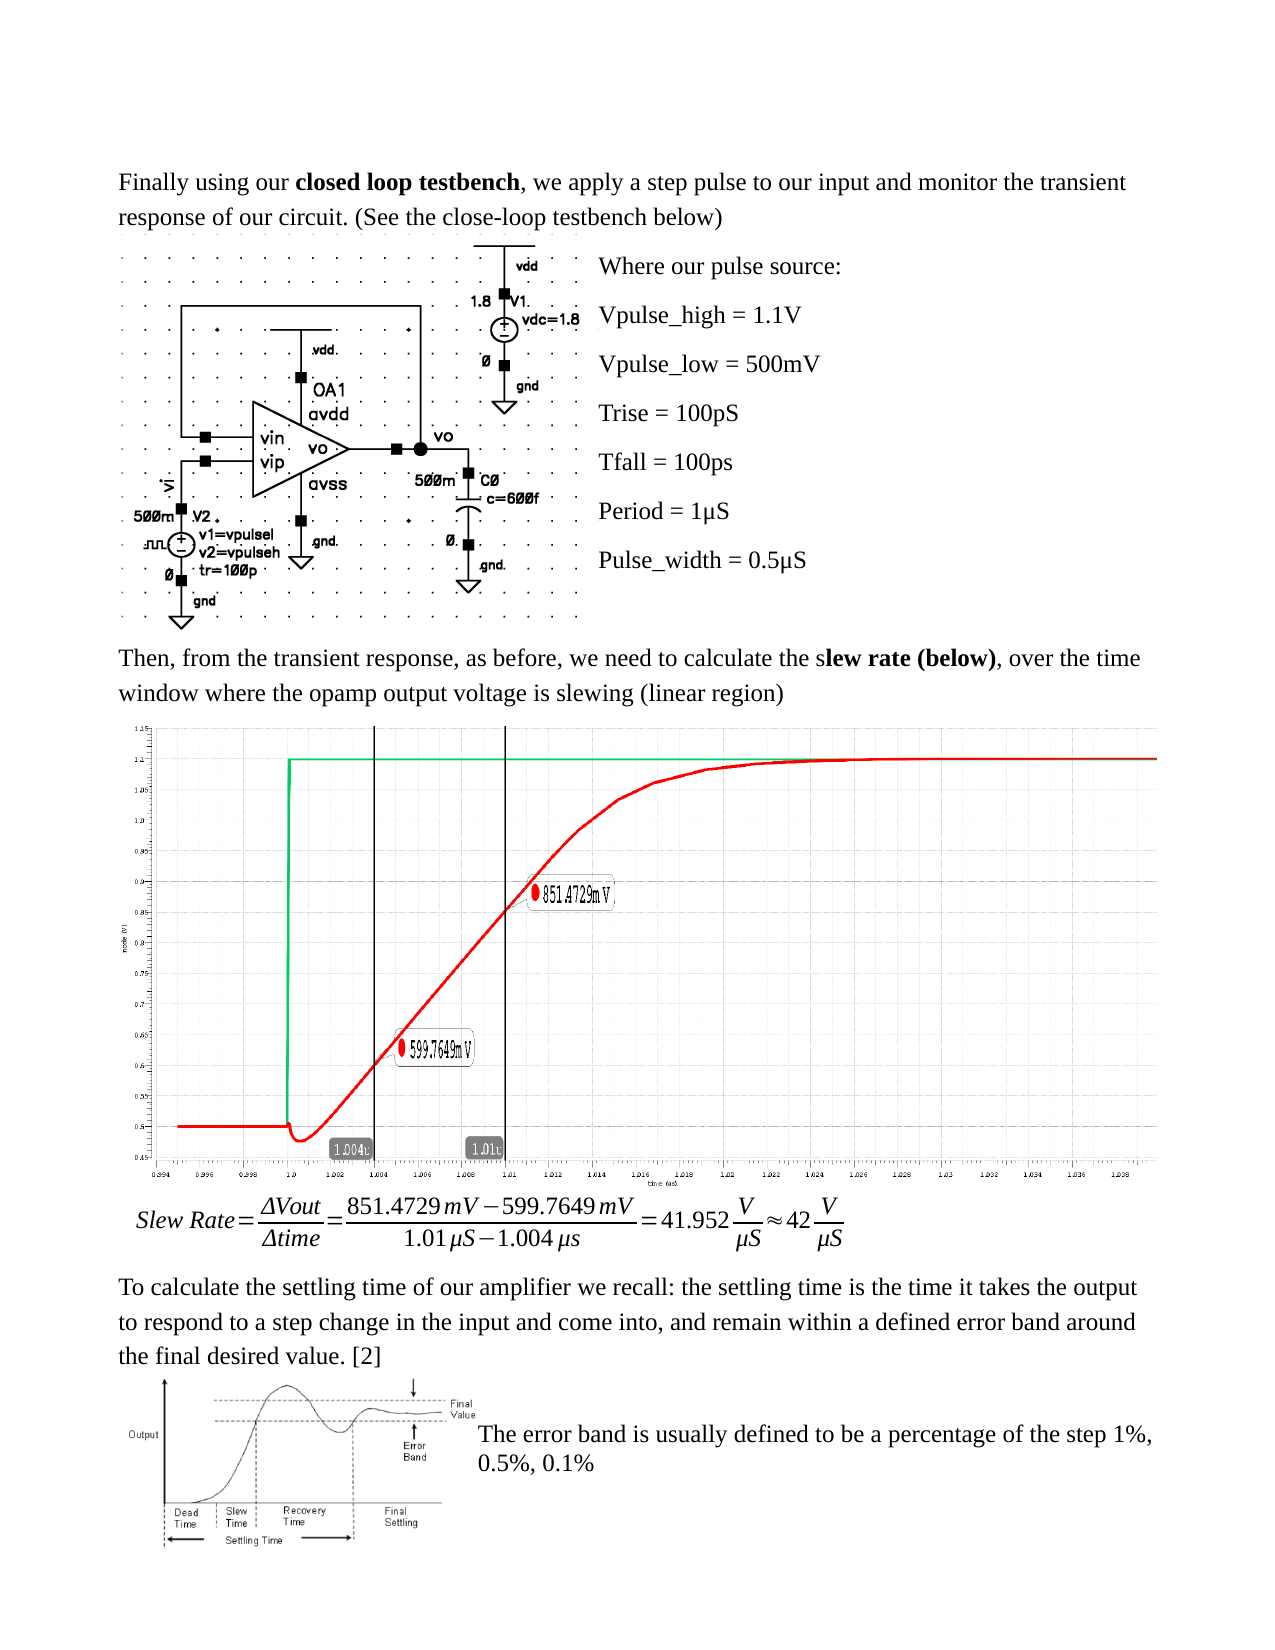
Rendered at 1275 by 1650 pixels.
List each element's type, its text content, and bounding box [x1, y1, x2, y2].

picture [127, 1378, 478, 1549]
text Pulse_width = 0.5μS [599, 545, 1157, 574]
text Period = 1μS [599, 496, 1157, 525]
text Vpulse_low = 500mV [599, 349, 1157, 378]
text Where our pulse source: [599, 251, 1157, 279]
text Trise = 100pS [599, 398, 1157, 427]
text To calculate the settling time of our amplifier we recall: the settling time is the time it takes the output to respond to a step change in the input and come into, and remain within a defined error band around the final desired value. [2] [118, 1272, 1157, 1370]
picture [118, 726, 1157, 1187]
text Tfall = 100ps [599, 447, 1157, 476]
text Then, from the transient response, as before, we need to calculate the slew rate (below), over the time window where the opamp output voltage is slewing (linear region) [118, 643, 1157, 706]
text Finally using our closed loop testbench, we apply a step pulse to our input and monitor the transient response of our circuit. (See the close-loop testbench below) [118, 167, 1157, 230]
text Vpulse_high = 1.1V [599, 300, 1157, 328]
text The error band is usually defined to be a percentage of the step 1%, 0.5%, 0.1% [478, 1419, 1157, 1476]
picture [121, 234, 599, 639]
